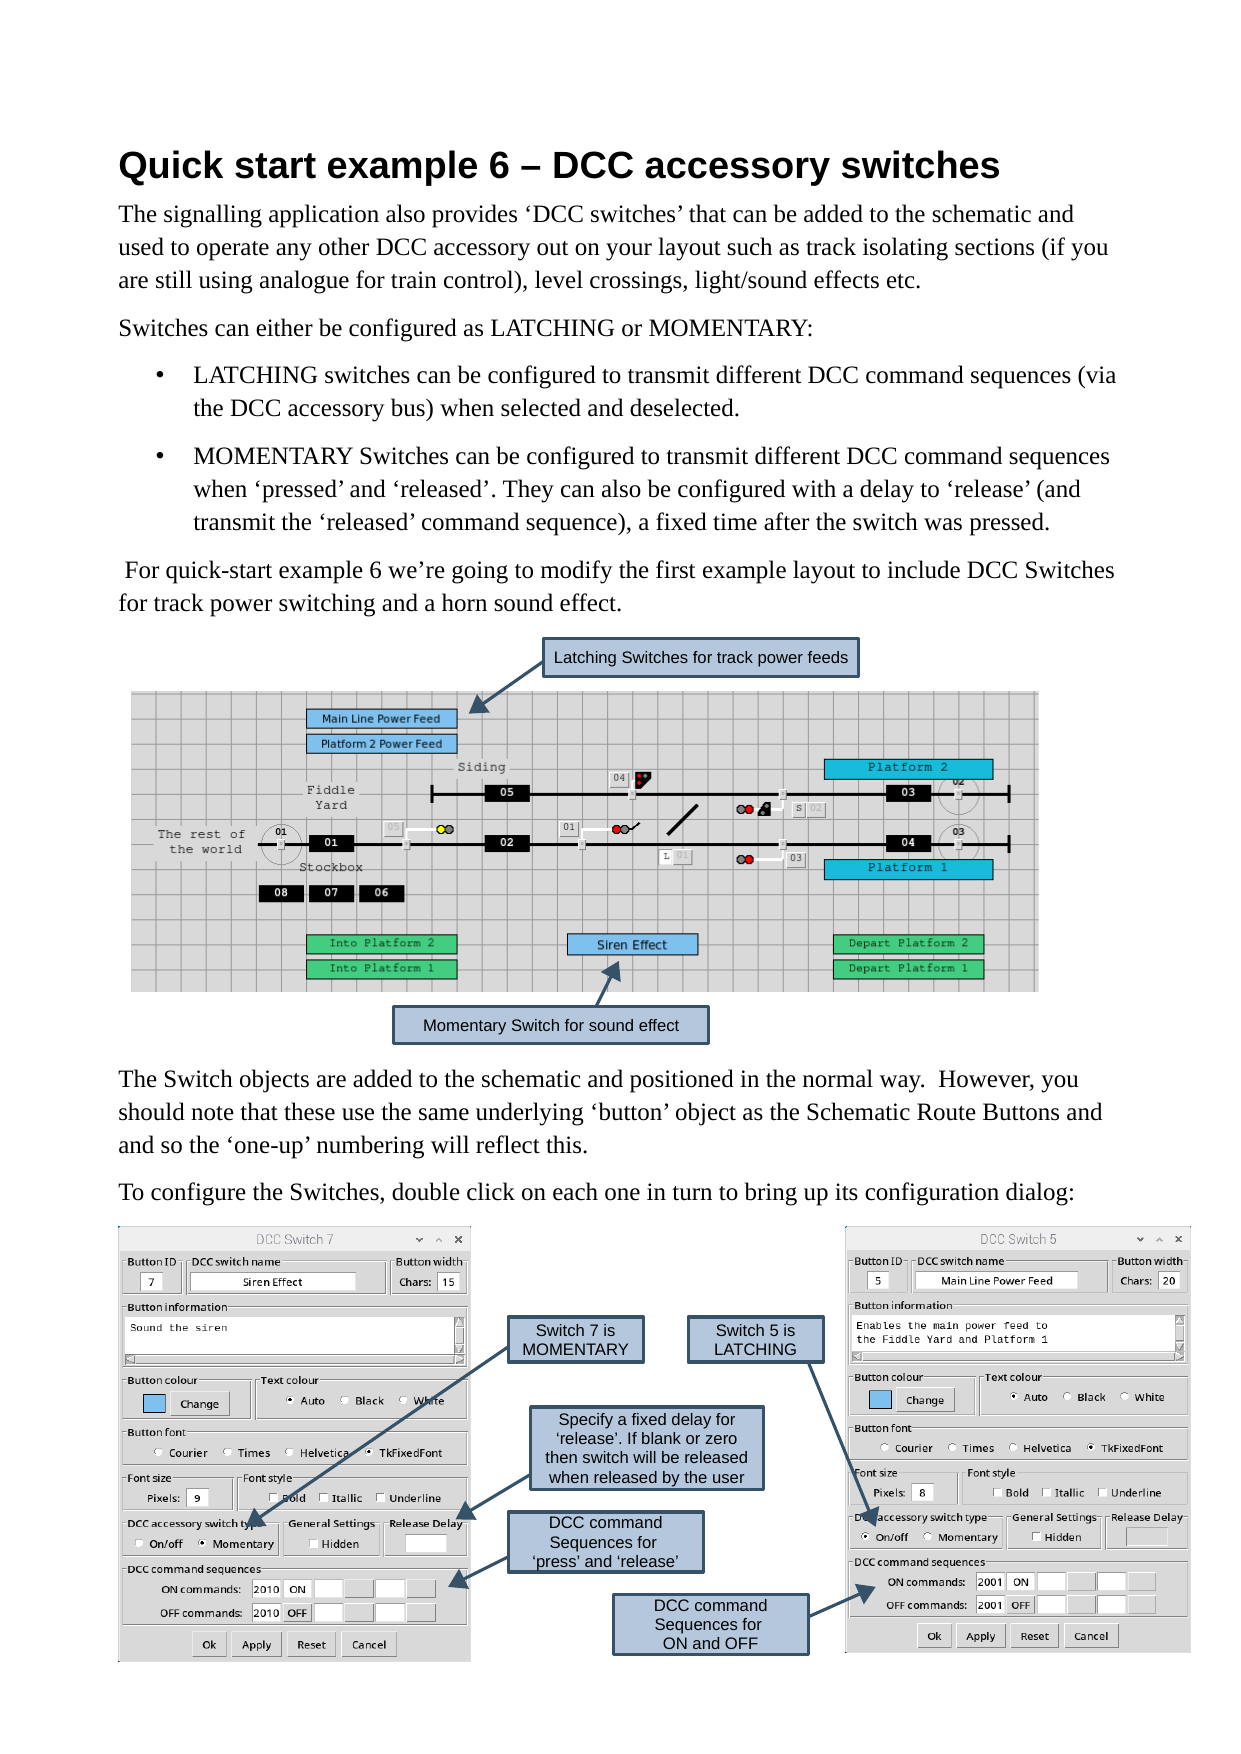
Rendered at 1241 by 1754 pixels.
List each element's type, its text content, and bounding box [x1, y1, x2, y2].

picture [845, 1226, 1191, 1653]
text To configure the Switches, double click on each one in turn to bring up its configuration dialog: [118, 1177, 1122, 1206]
list MOMENTARY Switches can be configured to transmit different DCC command sequences when ‘pressed’ and ‘released’. They can also be configured with a delay to ‘release’ (and transmit the ‘released’ command sequence), a fixed time after the switch was pressed. [156, 441, 1122, 536]
picture [118, 1226, 471, 1662]
text The signalling application also provides ‘DCC switches’ that can be added to the schematic and used to operate any other DCC accessory out on your layout such as track isolating sections (if you are still using analogue for train control), level crossings, light/sound effects etc. [118, 199, 1122, 294]
list LATCHING switches can be configured to transmit different DCC command sequences (via the DCC accessory bus) when selected and deselected. [156, 361, 1122, 422]
text For quick-start example 6 we’re going to modify the first example layout to include DCC Switches for track power switching and a horn sound effect. [118, 555, 1122, 617]
picture [131, 691, 1039, 992]
text The Switch objects are added to the schematic and positioned in the normal way. However, you should note that these use the same underlying ‘button’ object as the Schematic Route Buttons and and so the ‘one-up’ numbering will reflect this. [118, 1064, 1122, 1159]
subtitle Quick start example 6 – DCC accessory switches [118, 143, 1122, 187]
text Switches can either be configured as LATCHING or MOMENTARY: [118, 313, 1122, 342]
